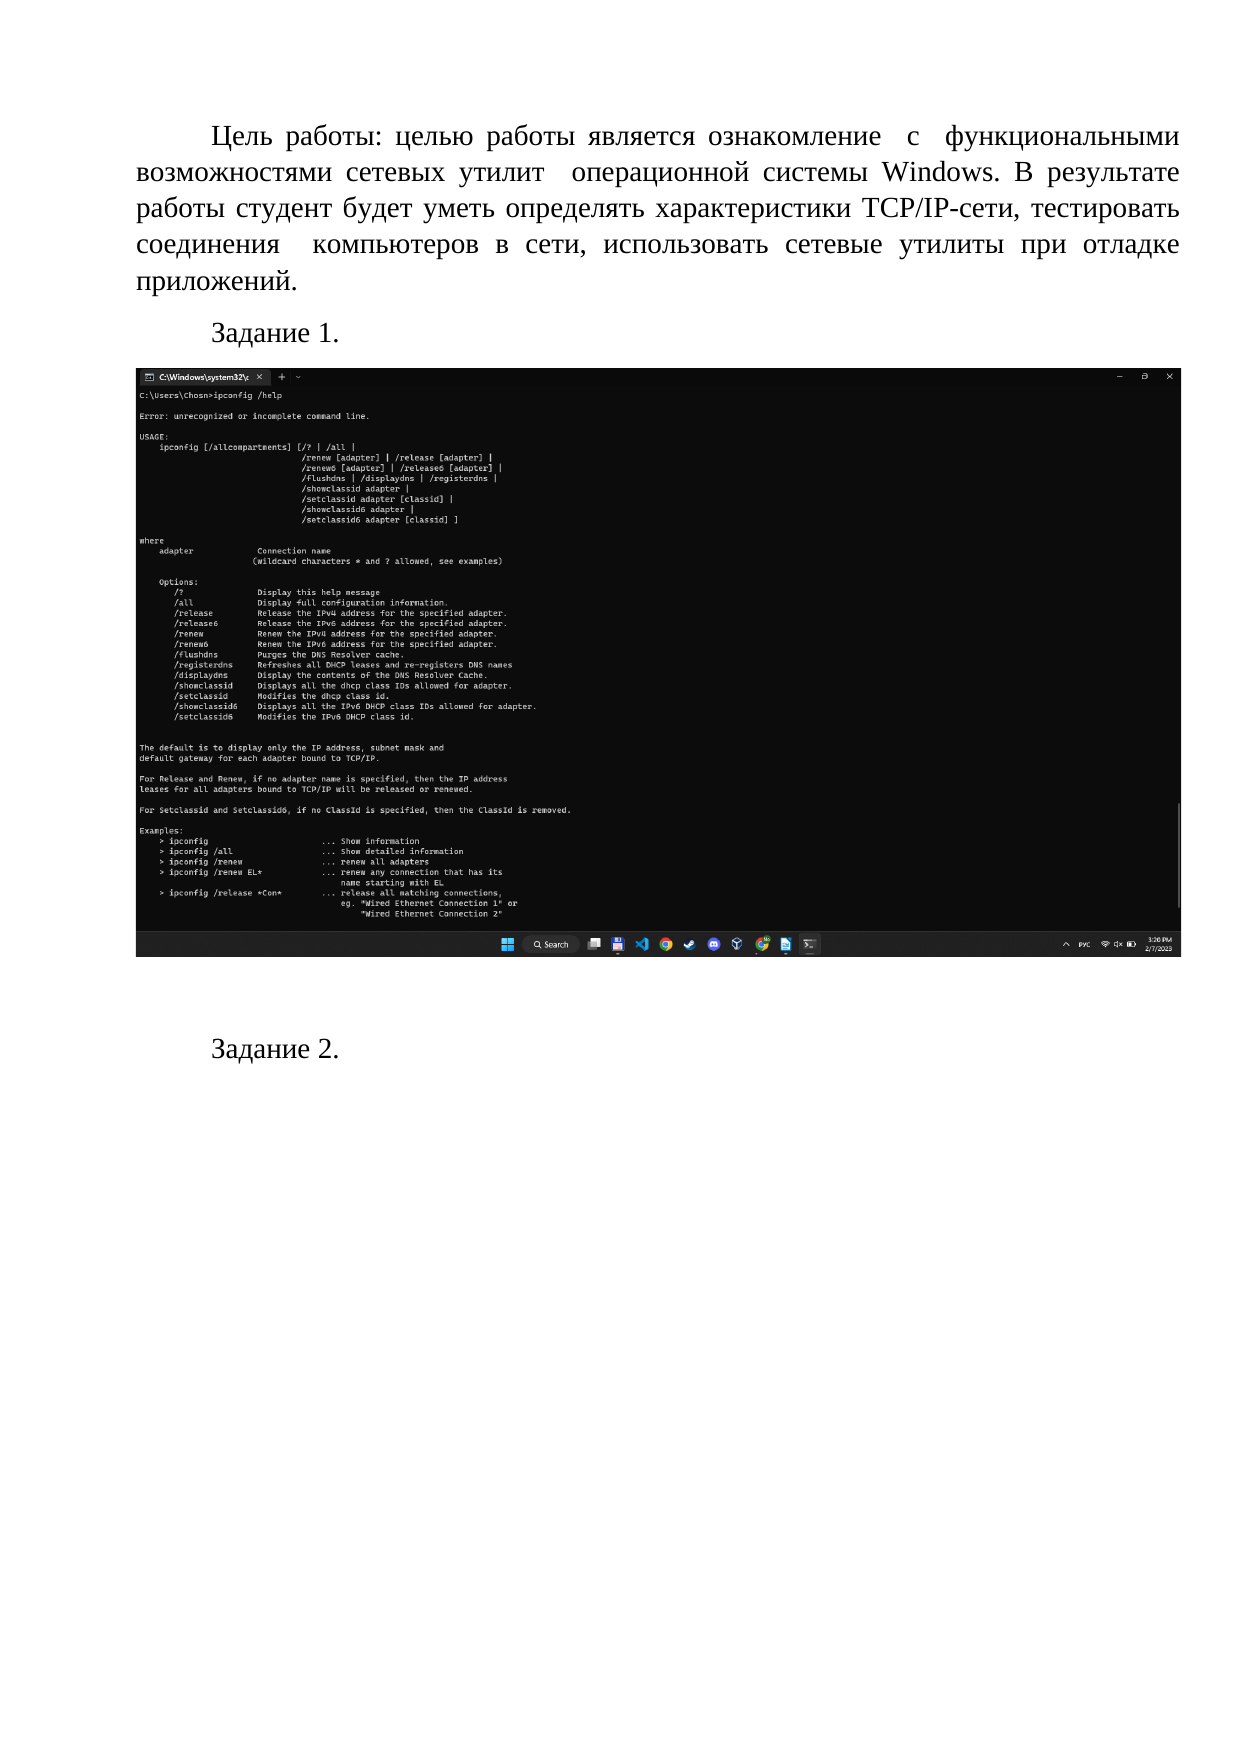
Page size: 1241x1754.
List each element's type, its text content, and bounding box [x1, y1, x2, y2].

text Задание 2. [136, 1031, 1181, 1064]
picture [135, 368, 1182, 957]
text Задание 1. [136, 316, 1181, 349]
text Цель работы: целью работы является ознакомление с функциональными возможностями сетевых утилит операционной системы Windows. В результате работы студент будет уметь определять характеристики TCP/IP-сети, тестировать соединения компьютеров в сети, использовать сетевые утилиты при отладке приложений. [136, 118, 1181, 296]
